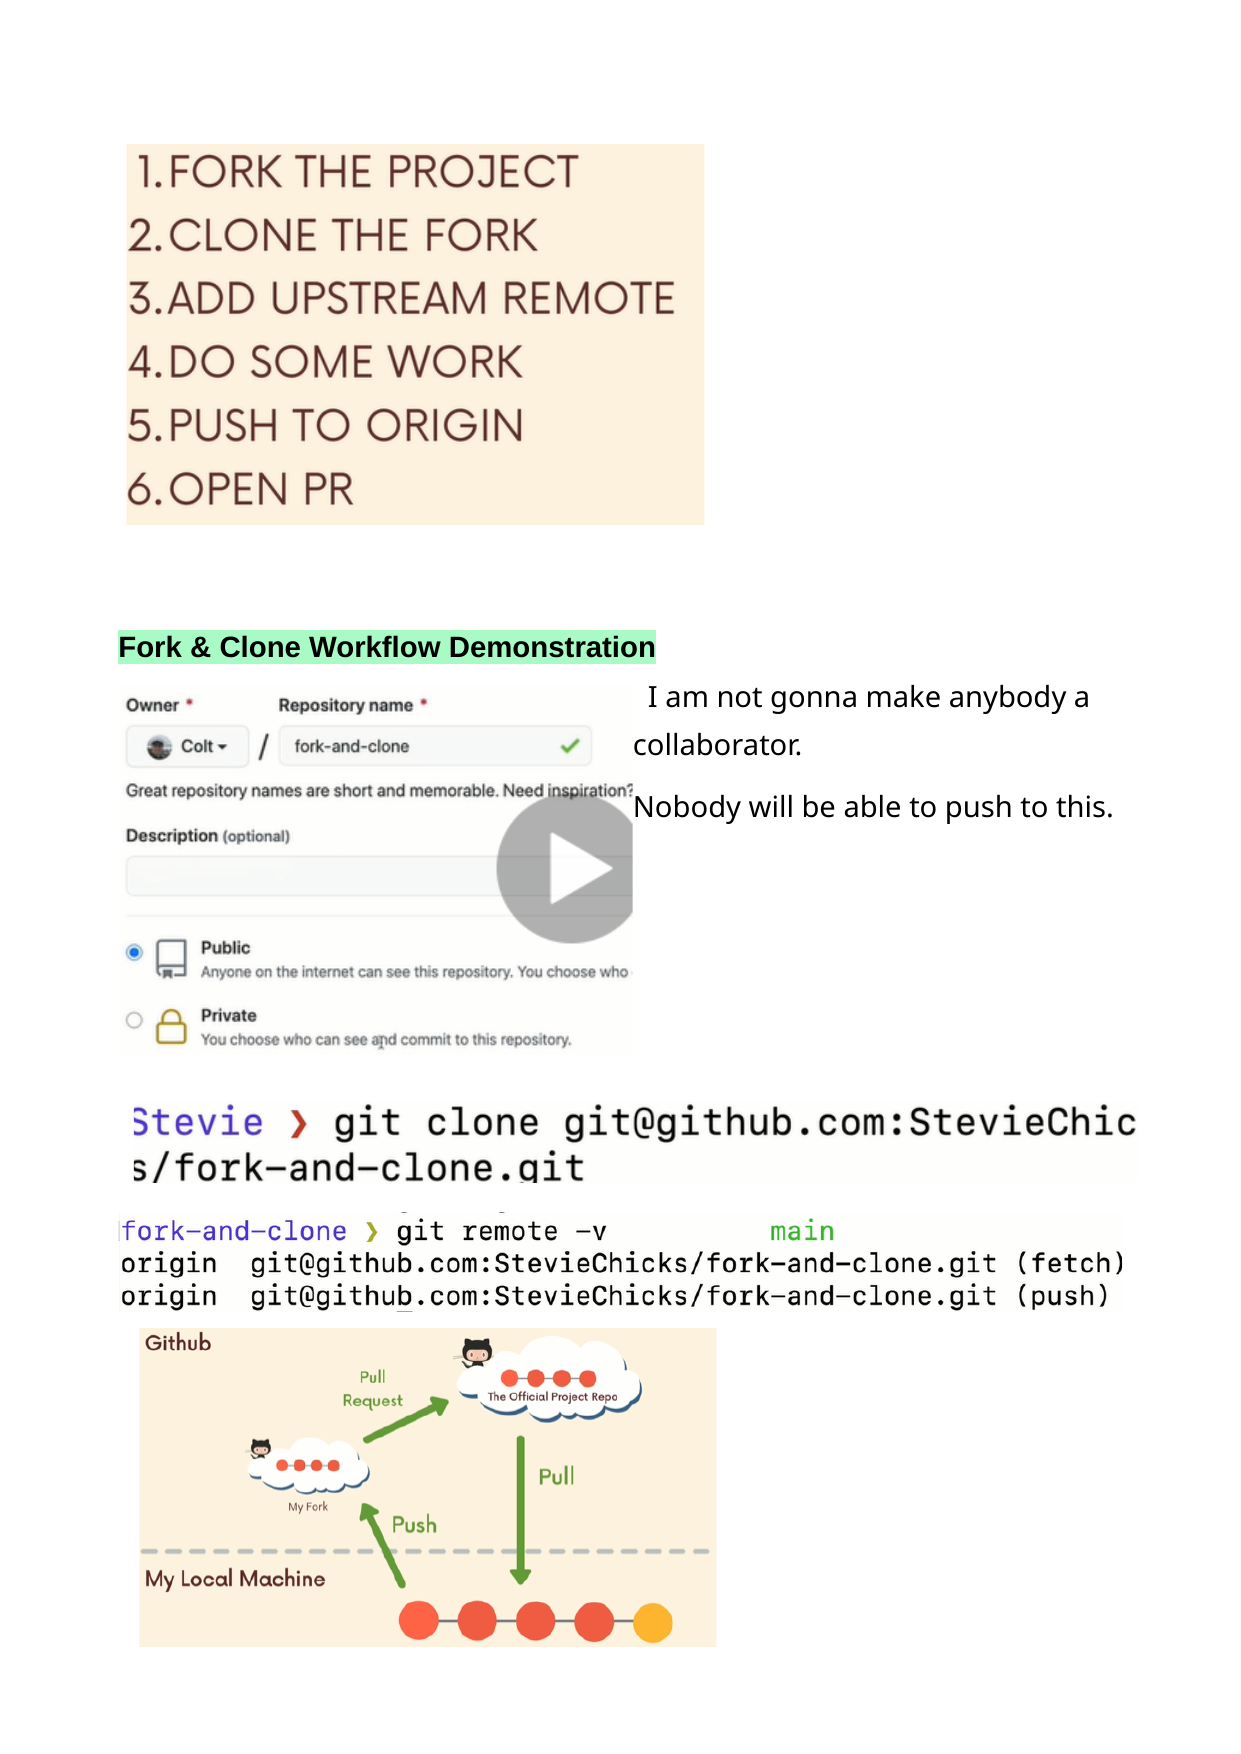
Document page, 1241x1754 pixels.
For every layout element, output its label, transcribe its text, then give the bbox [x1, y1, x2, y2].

text I am not gonna make anybody a collaborator. [118, 676, 1122, 764]
picture [120, 685, 633, 1055]
text Nobody will be able to push to this. [633, 786, 1122, 826]
picture [139, 1328, 717, 1647]
subtitle Fork & Clone Workflow Demonstration [656, 630, 1122, 664]
picture [126, 144, 705, 525]
picture [133, 1102, 1138, 1183]
picture [118, 1212, 1123, 1312]
